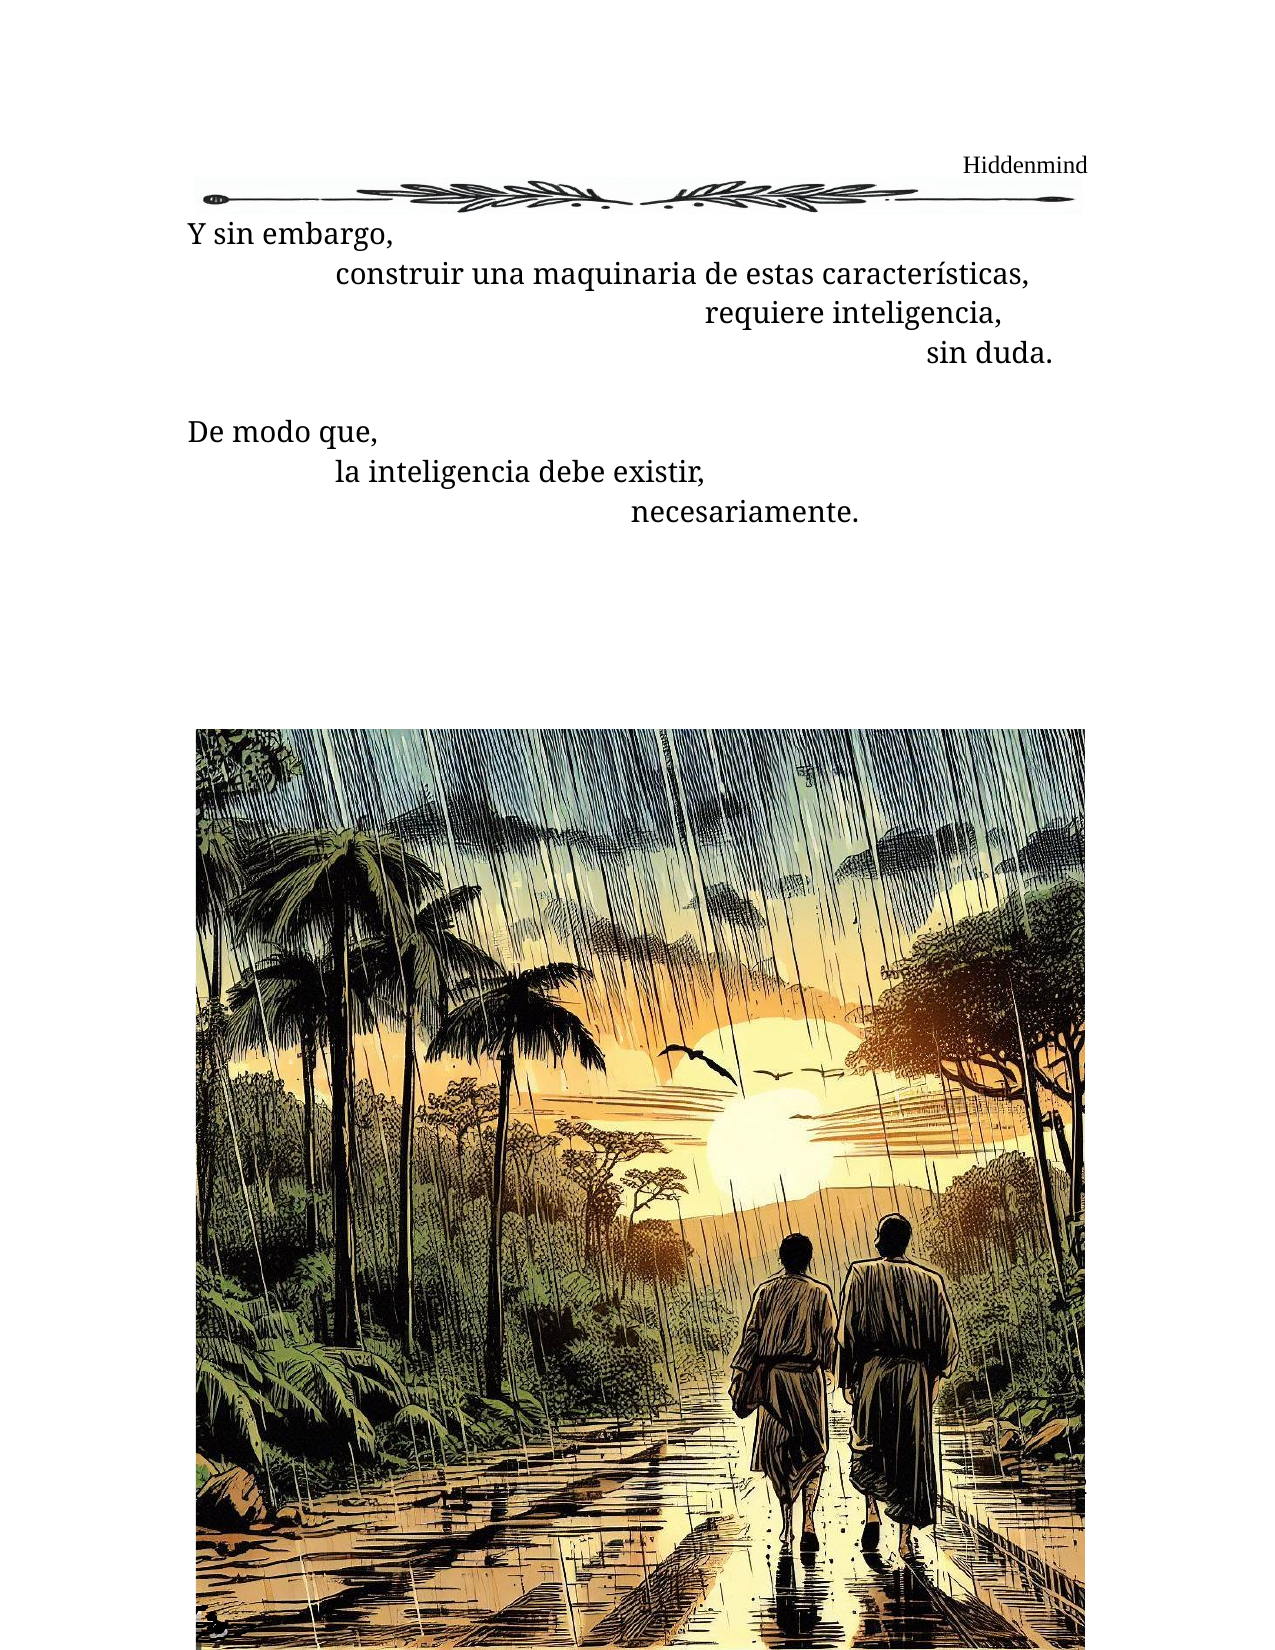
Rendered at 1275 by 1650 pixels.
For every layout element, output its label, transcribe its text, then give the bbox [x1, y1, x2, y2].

text Y sin embargo, [187, 210, 1087, 253]
text requiere inteligencia, [187, 293, 1087, 332]
picture [195, 729, 1085, 1650]
text sin duda. [187, 332, 1087, 372]
text la inteligencia debe existir, [187, 451, 1087, 491]
text necesariamente. [187, 491, 1087, 531]
text construir una maquinaria de estas características, [187, 253, 1087, 293]
text De modo que, [187, 412, 1087, 451]
picture [193, 177, 1083, 214]
